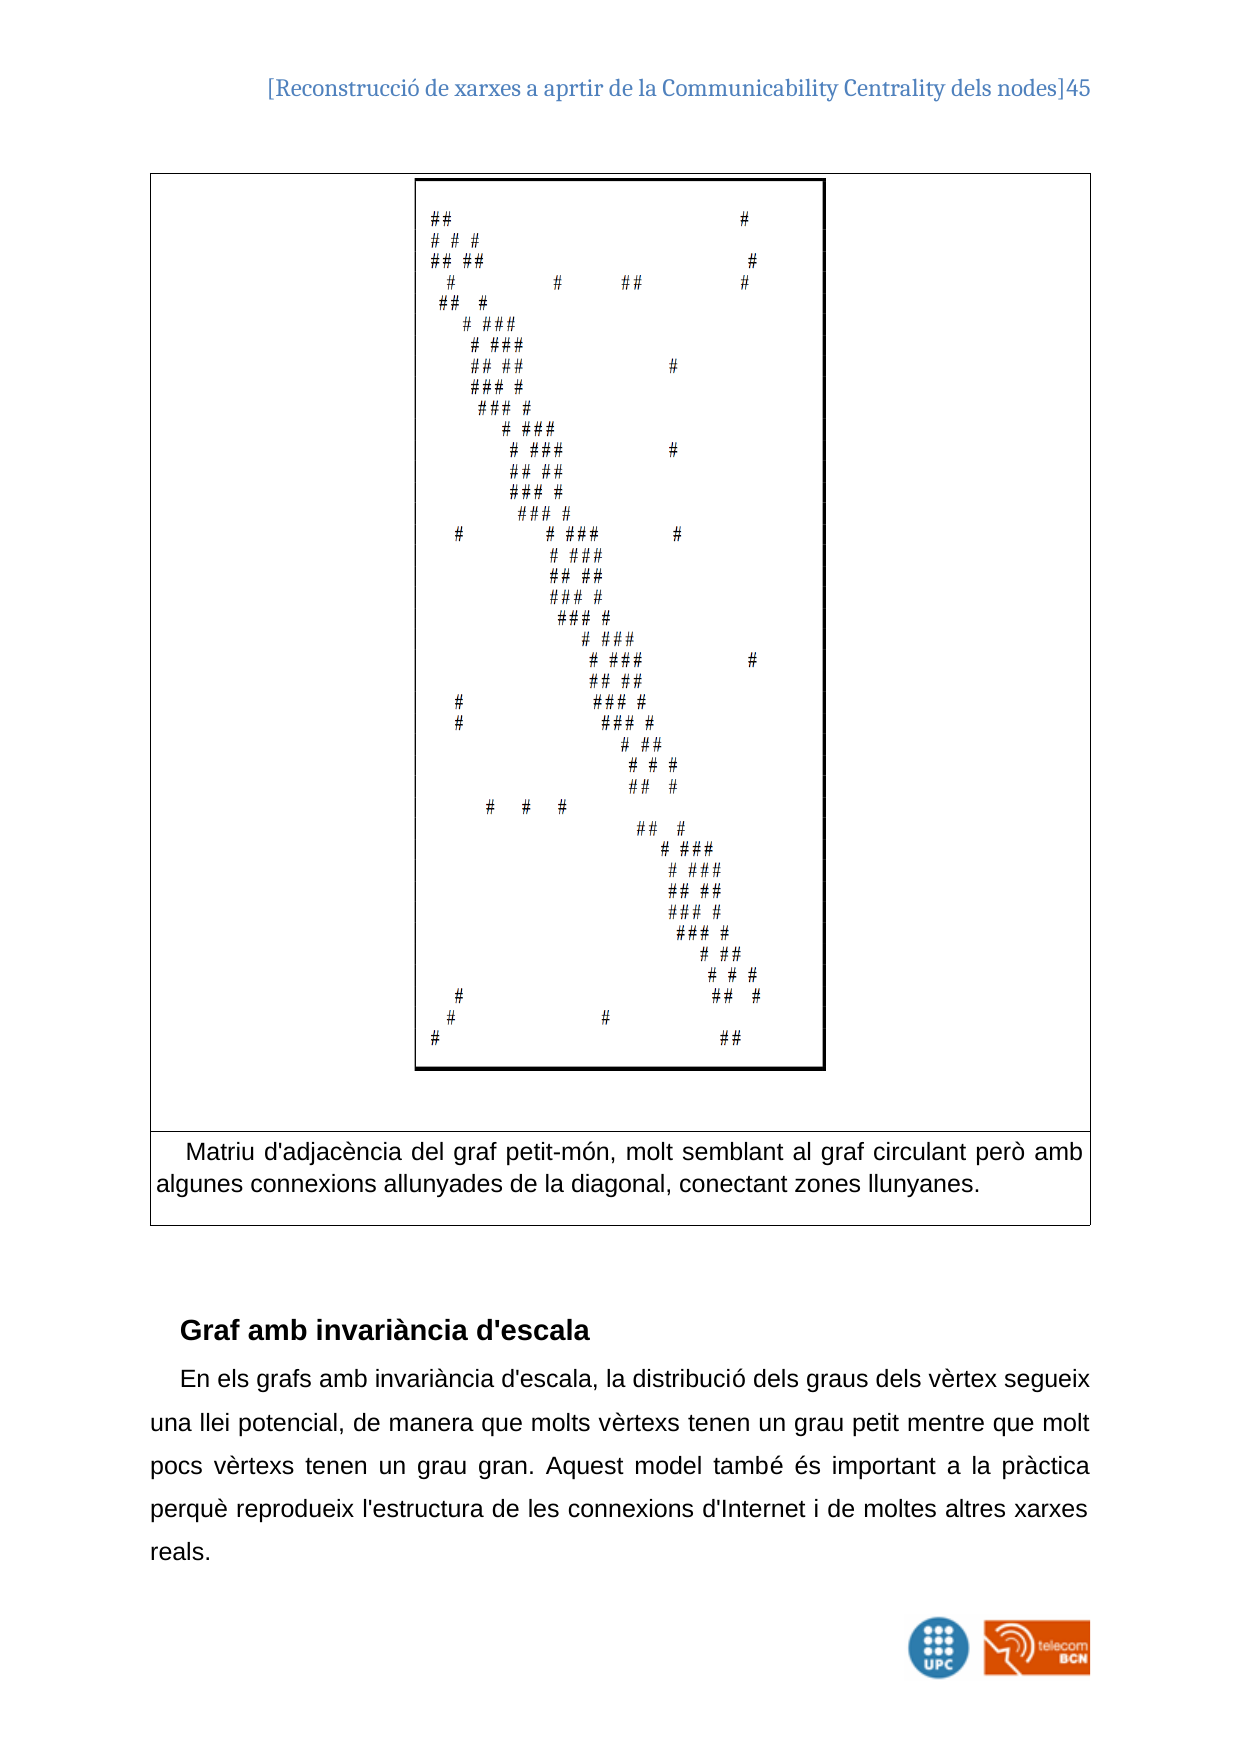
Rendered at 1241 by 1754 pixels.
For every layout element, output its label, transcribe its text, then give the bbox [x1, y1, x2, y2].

table_header [151, 174, 1090, 1131]
subtitle Graf amb invariància d'escala [150, 1313, 1090, 1347]
text En els grafs amb invariància d'escala, la distribució dels graus dels vèrtex segueix una llei potencial, de manera que molts vèrtexs tenen un grau petit mentre que molt pocs vèrtexs tenen un grau gran. Aquest model també és important a la pràctica perquè reprodueix l'estructura de les connexions d'Internet i de moltes altres xarxes reals. [150, 1364, 1090, 1566]
picture [414, 178, 826, 1071]
picture [904, 1614, 1091, 1681]
table_cell Matriu d'adjacència del graf petit-món, molt semblant al graf circulant però amb algunes connexions allunyades de la diagonal, conectant zones llunyanes. [151, 1132, 1090, 1225]
